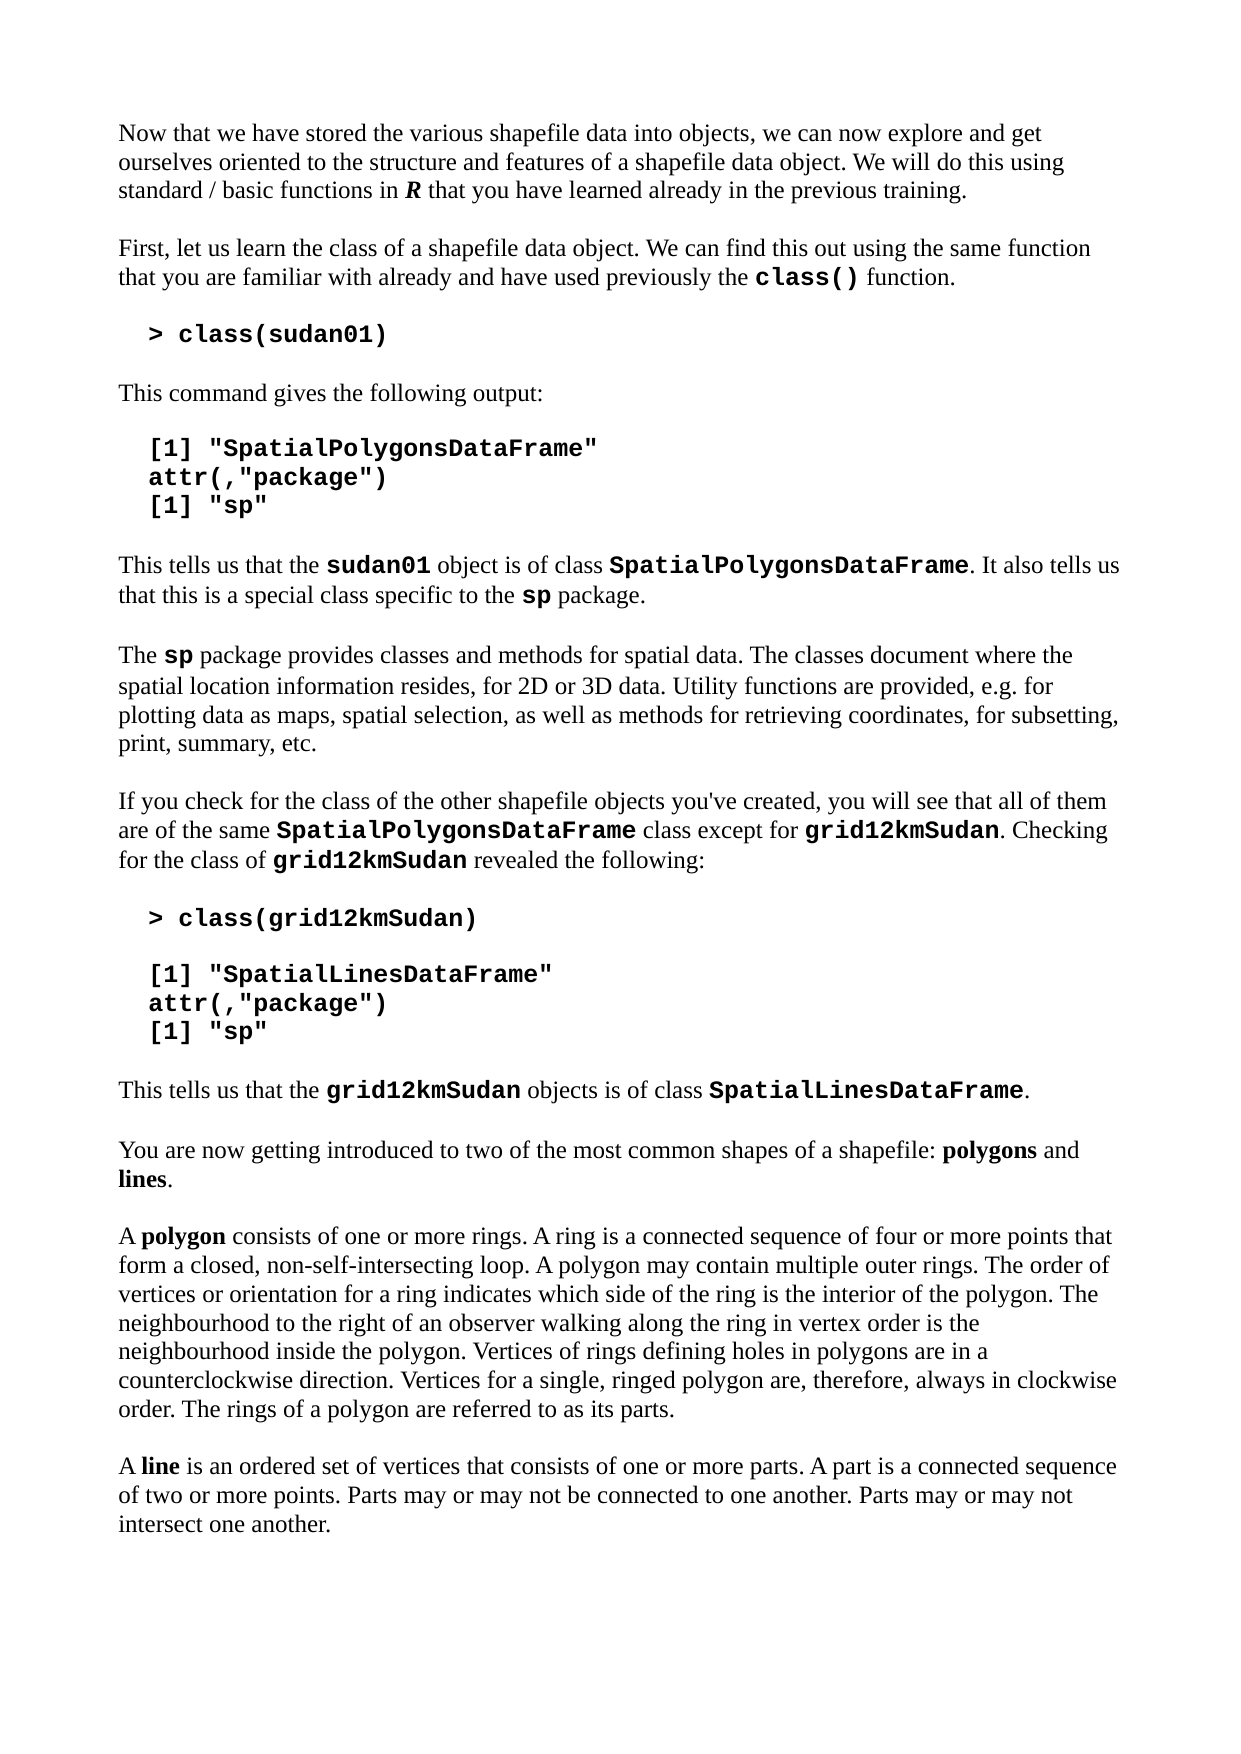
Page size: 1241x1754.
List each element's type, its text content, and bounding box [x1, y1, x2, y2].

text A polygon consists of one or more rings. A ring is a connected sequence of four or more points that form a closed, non-self-intersecting loop. A polygon may contain multiple outer rings. The order of vertices or orientation for a ring indicates which side of the ring is the interior of the polygon. The neighbourhood to the right of an observer walking along the ring in vertex order is the neighbourhood inside the polygon. Vertices of rings defining holes in polygons are in a counterclockwise direction. Vertices for a single, ringed polygon are, therefore, always in clockwise order. The rings of a polygon are referred to as its parts. [118, 1221, 1122, 1423]
text > class(grid12kmSudan) [118, 905, 1122, 933]
text [1] "SpatialLinesDataFrame" [118, 962, 1122, 990]
text First, let us learn the class of a shapefile data object. We can find this out using the same function that you are familiar with already and have used previously the class() function. [118, 233, 1122, 293]
text This tells us that the sudan01 object is of class SpatialPolygonsDataFrame. It also tells us that this is a special class specific to the sp package. [118, 550, 1122, 611]
text The sp package provides classes and methods for spatial data. The classes document where the spatial location information resides, for 2D or 3D data. Utility functions are provided, e.g. for plotting data as maps, spatial selection, as well as methods for retrieving coordinates, for subsetting, print, summary, etc. [118, 640, 1122, 757]
text If you check for the class of the other shapefile objects you've created, you will see that all of them are of the same SpatialPolygonsDataFrame class except for grid12kmSudan. Checking for the class of grid12kmSudan revealed the following: [118, 786, 1122, 876]
text You are now getting introduced to two of the most common shapes of a shapefile: polygons and lines. [118, 1135, 1122, 1193]
text This tells us that the grid12kmSudan objects is of class SpatialLinesDataFrame. [118, 1076, 1122, 1106]
text attr(,"package") [118, 464, 1122, 493]
text > class(sudan01) [118, 321, 1122, 350]
text [1] "sp" [118, 493, 1122, 521]
text [1] "SpatialPolygonsDataFrame" [118, 436, 1122, 464]
text A line is an ordered set of vertices that consists of one or more parts. A part is a connected sequence of two or more points. Parts may or may not be connected to one another. Parts may or may not intersect one another. [118, 1451, 1122, 1538]
text attr(,"package") [118, 990, 1122, 1018]
text This command gives the following output: [118, 378, 1122, 407]
text Now that we have stored the various shapefile data into objects, we can now explore and get ourselves oriented to the structure and features of a shapefile data object. We will do this using standard / basic functions in R that you have learned already in the previous training. [118, 118, 1122, 204]
text [1] "sp" [118, 1018, 1122, 1047]
